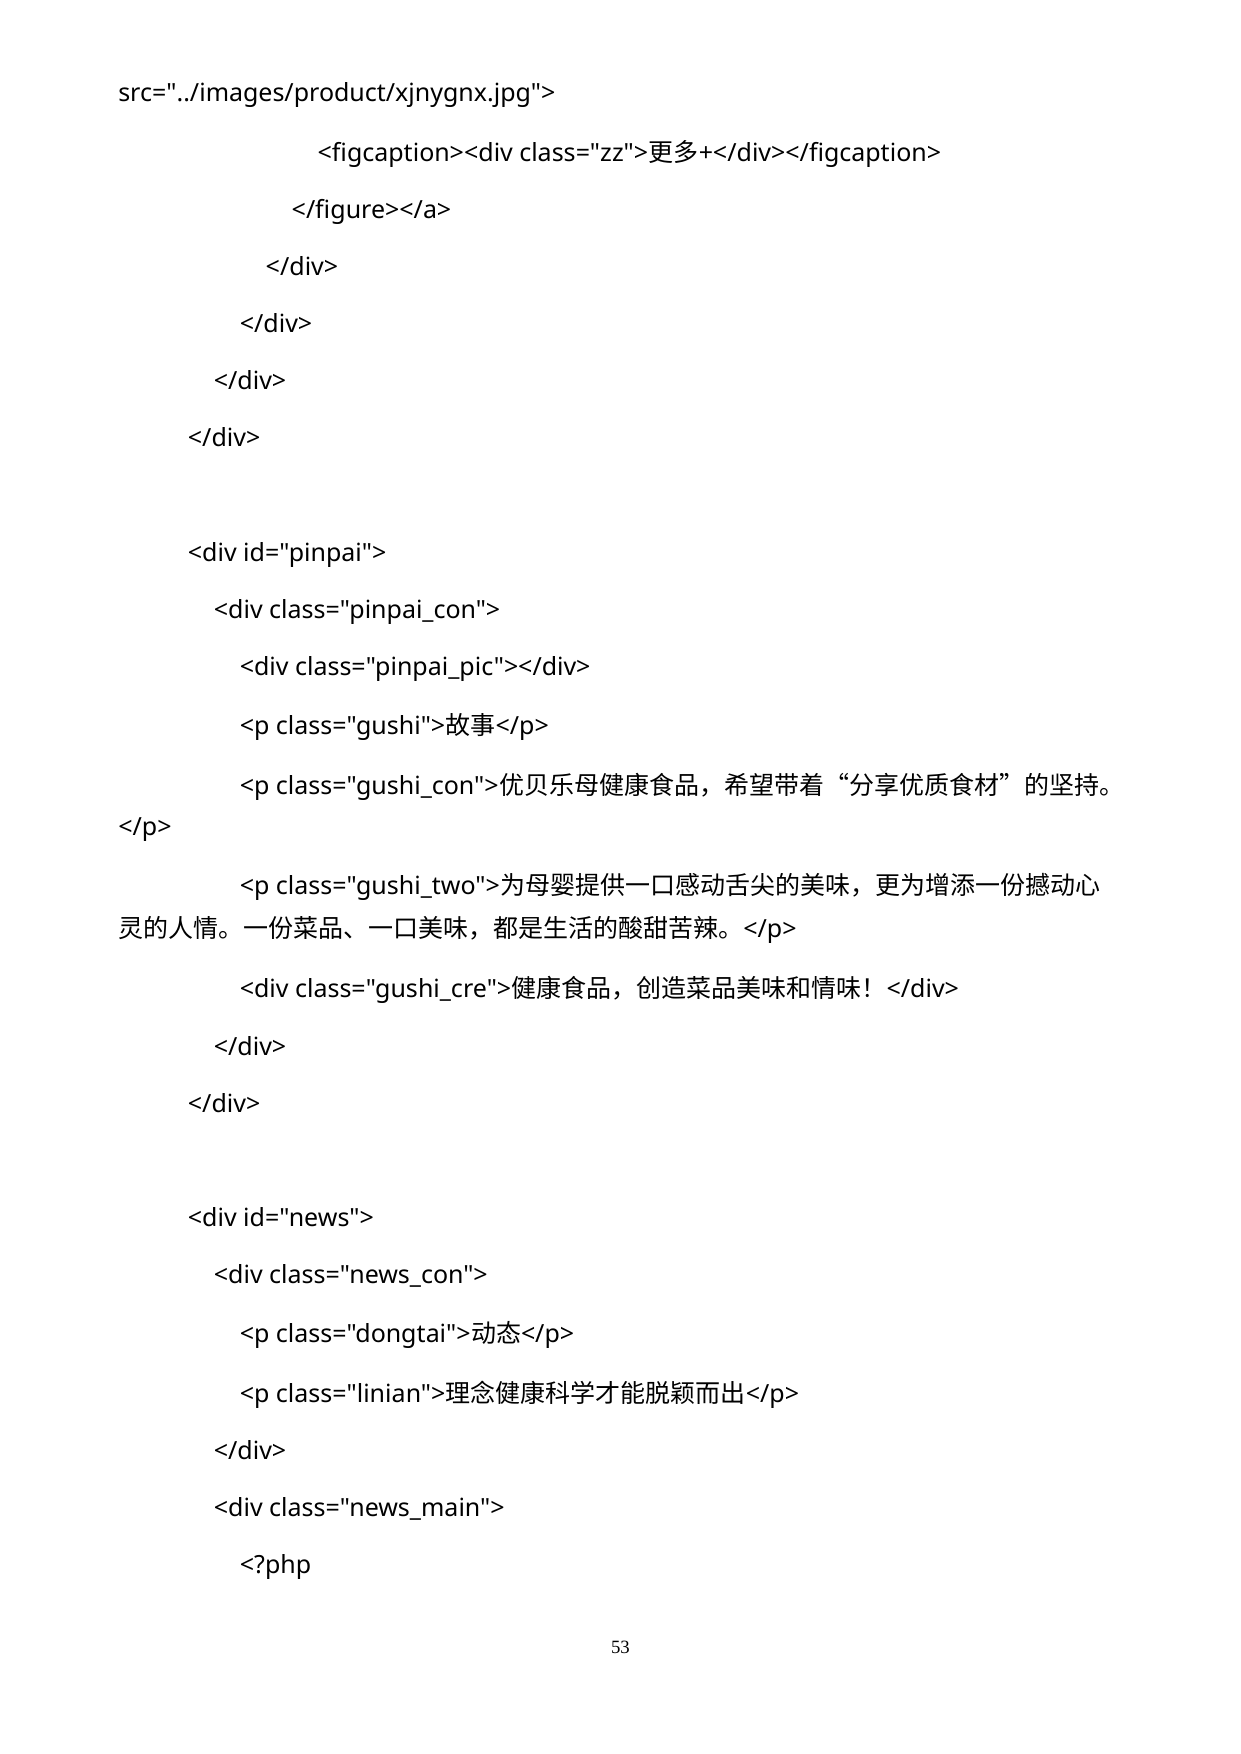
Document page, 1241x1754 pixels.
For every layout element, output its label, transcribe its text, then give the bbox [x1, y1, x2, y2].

text </div> [118, 420, 1122, 454]
text <div class="pinpai_pic"></div> [118, 648, 1122, 682]
text </div> [118, 1433, 1122, 1467]
text <?php [118, 1547, 1122, 1581]
text <div class="gushi_cre">健康食品，创造菜品美味和情味！</div> [118, 968, 1122, 1005]
text </div> [118, 1085, 1122, 1119]
text src="../images/product/xjnygnx.jpg"> [118, 75, 1122, 109]
text </div> [118, 1028, 1122, 1062]
text </div> [118, 249, 1122, 283]
text <div class="news_con"> [118, 1256, 1122, 1291]
text <p class="linian">理念健康科学才能脱颖而出</p> [118, 1373, 1122, 1409]
text <div id="pinpai"> [118, 534, 1122, 568]
text <p class="dongtai">动态</p> [118, 1313, 1122, 1350]
text <p class="gushi_con">优贝乐母健康食品，希望带着“分享优质食材”的坚持。</p> [118, 765, 1122, 842]
text </div> [118, 306, 1122, 340]
text <div class="news_main"> [118, 1490, 1122, 1524]
text <div class="pinpai_con"> [118, 591, 1122, 625]
text <figcaption><div class="zz">更多+</div></figcaption> [118, 132, 1122, 168]
text </div> [118, 363, 1122, 397]
text </figure></a> [118, 192, 1122, 226]
text <div id="news"> [118, 1199, 1122, 1233]
text <p class="gushi_two">为母婴提供一口感动舌尖的美味，更为增添一份撼动心灵的人情。一份菜品、一口美味，都是生活的酸甜苦辣。</p> [118, 865, 1122, 945]
text <p class="gushi">故事</p> [118, 706, 1122, 742]
